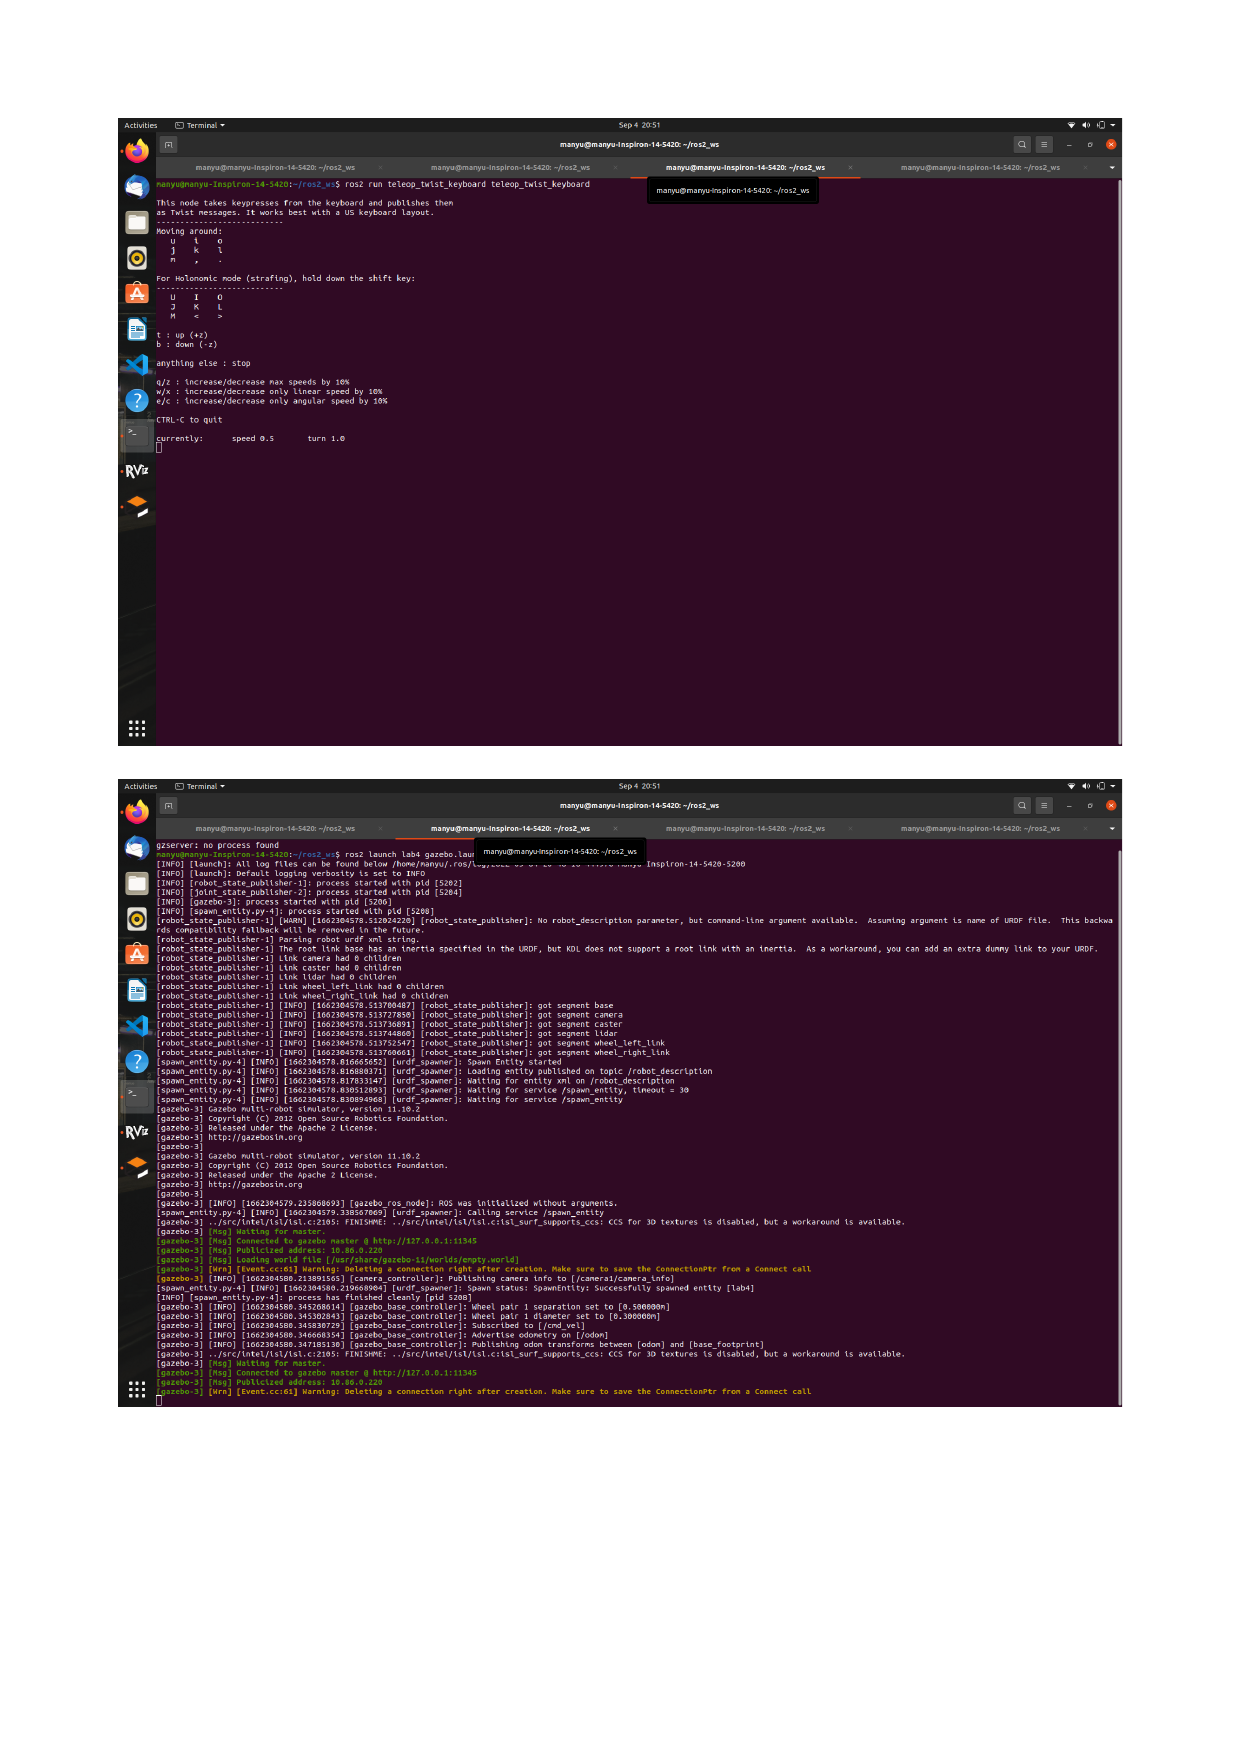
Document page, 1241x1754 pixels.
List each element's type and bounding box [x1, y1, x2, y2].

picture [118, 779, 1123, 1407]
picture [118, 118, 1123, 746]
